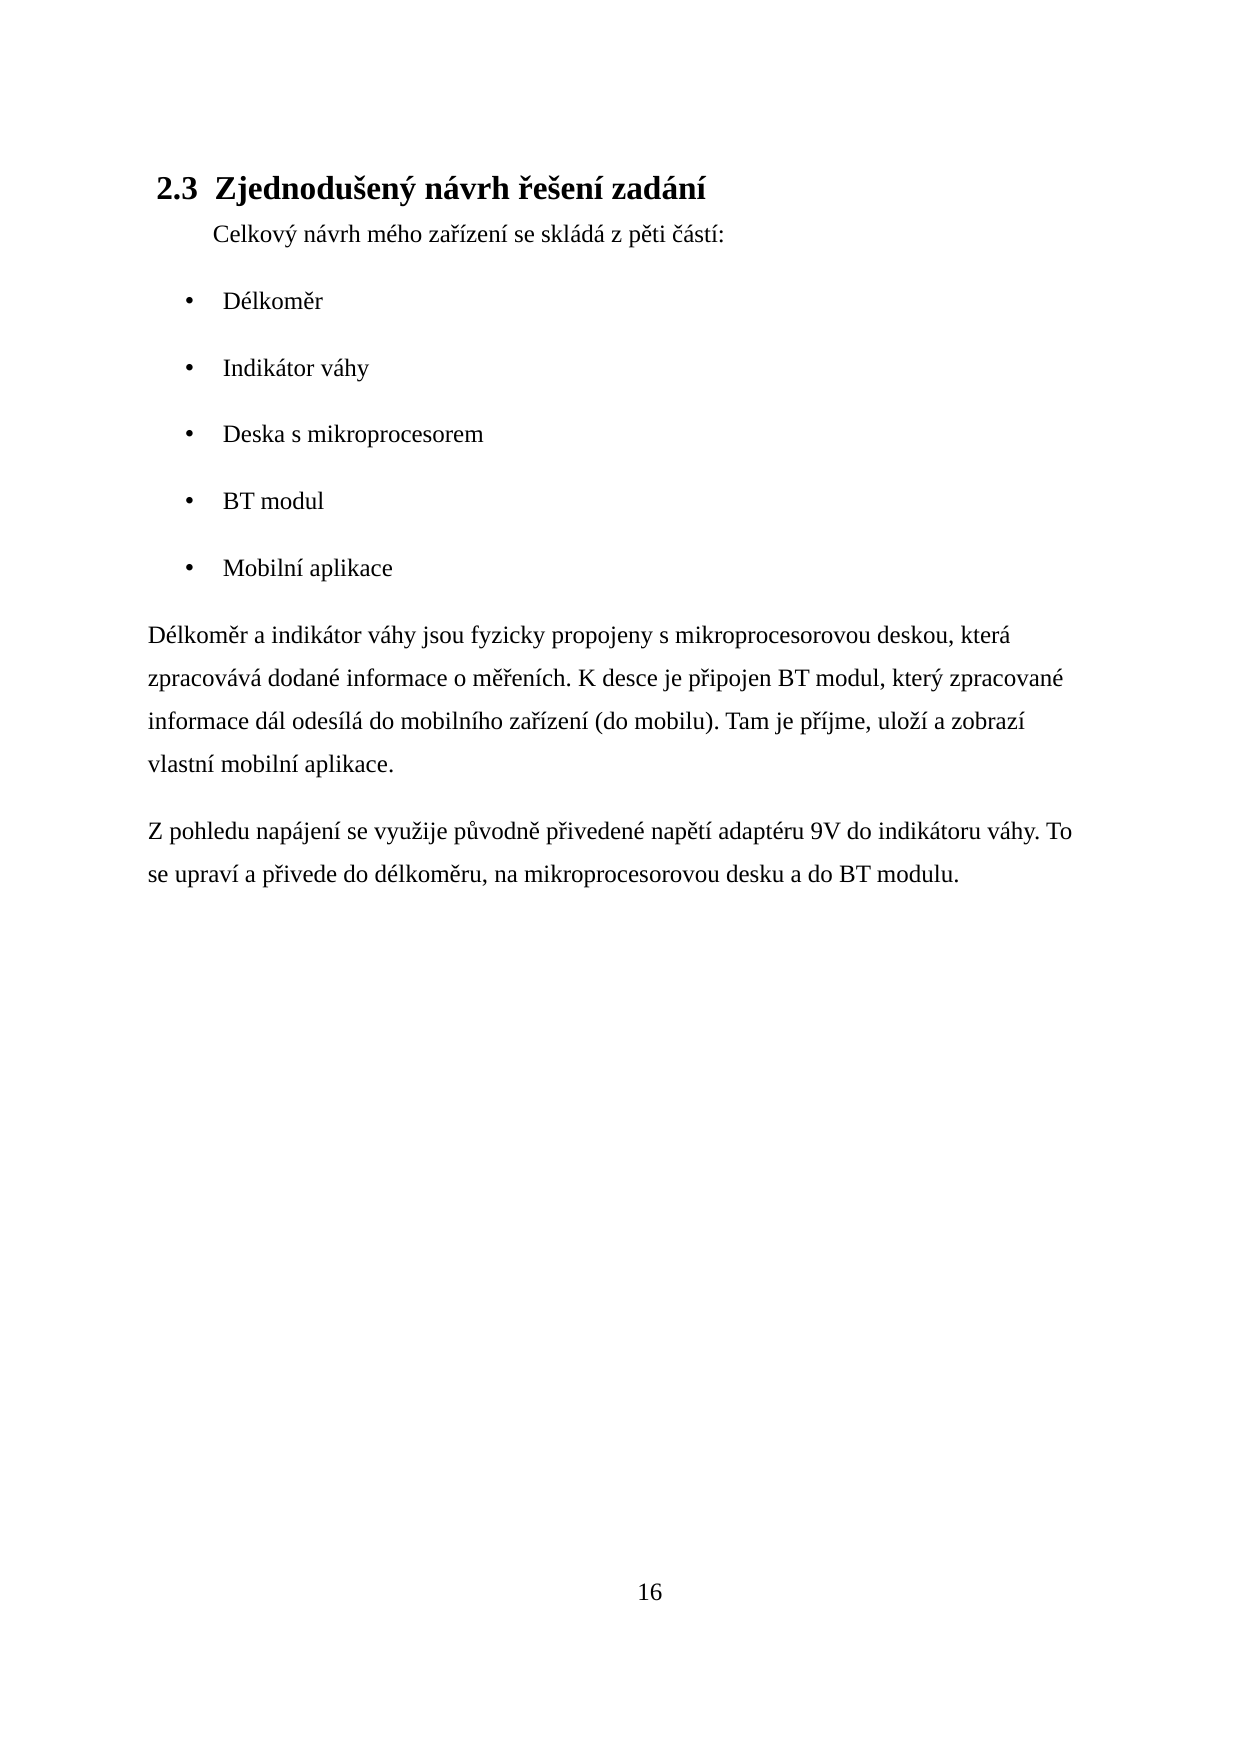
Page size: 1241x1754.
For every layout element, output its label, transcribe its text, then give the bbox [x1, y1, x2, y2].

subtitle Zjednodušený návrh řešení zadání [148, 168, 1093, 207]
list Délkoměr [185, 286, 1093, 315]
list Z pohledu napájení se využije původně přivedené napětí adaptéru 9V do indikátoru váhy. To se upraví a přivede do délkoměru, na mikroprocesorovou desku a do BT modulu. [148, 816, 1093, 888]
list BT modul [185, 486, 1093, 515]
list Deska s mikroprocesorem [185, 419, 1093, 448]
list Indikátor váhy [185, 353, 1093, 382]
list Mobilní aplikace [185, 553, 1093, 582]
text Celkový návrh mého zařízení se skládá z pěti částí: [148, 219, 1093, 248]
list Délkoměr a indikátor váhy jsou fyzicky propojeny s mikroprocesorovou deskou, která zpracovává dodané informace o měřeních. K desce je připojen BT modul, který zpracované informace dál odesílá do mobilního zařízení (do mobilu). Tam je příjme, uloží a zobrazí vlastní mobilní aplikace. [148, 620, 1093, 778]
